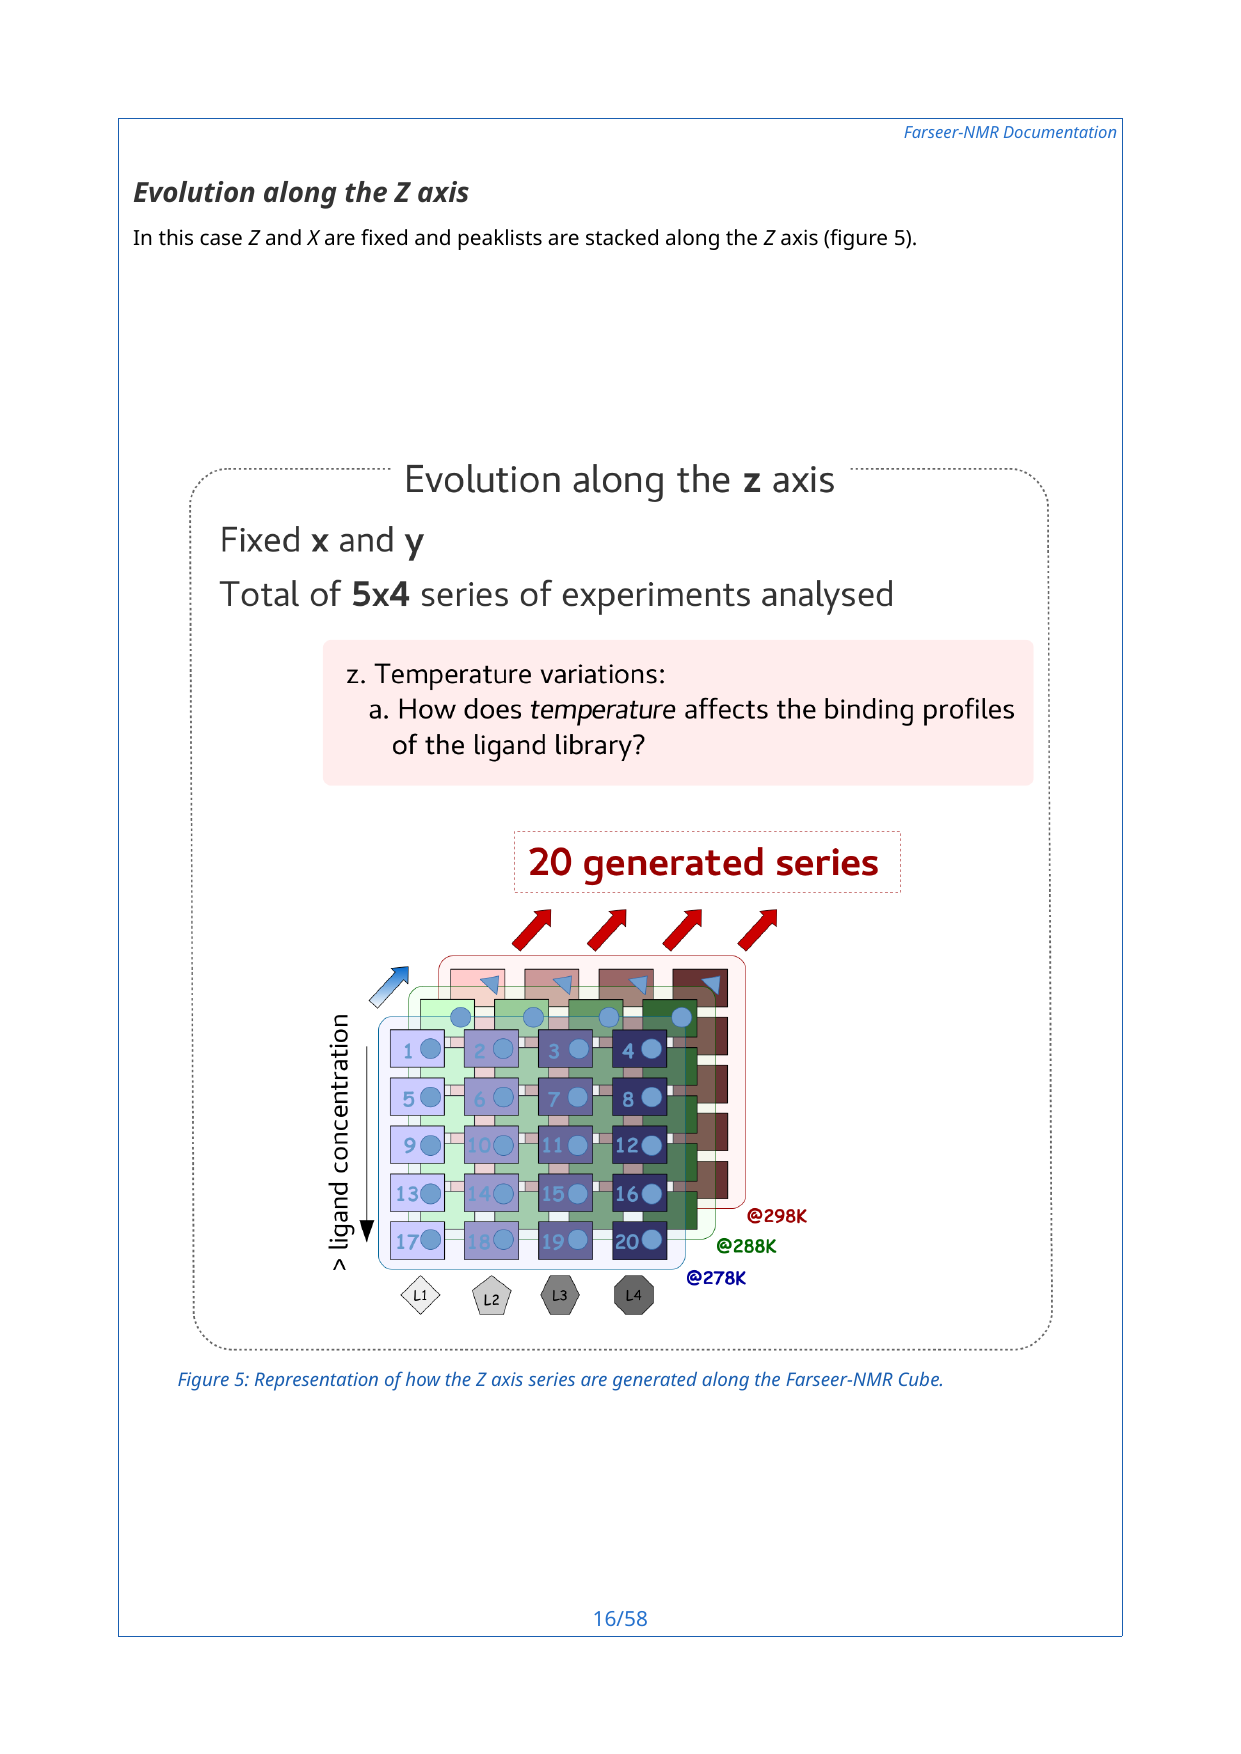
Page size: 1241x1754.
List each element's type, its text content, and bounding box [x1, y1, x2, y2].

picture [177, 447, 1063, 1362]
subtitle Evolution along the Z axis [133, 173, 1119, 211]
text Figure 5: Representation of how the Z axis series are generated along the Farseer-NMR Cube. [177, 1362, 1063, 1392]
text In this case Z and X are fixed and peaklists are stacked along the Z axis (figure 5). [133, 223, 1107, 252]
